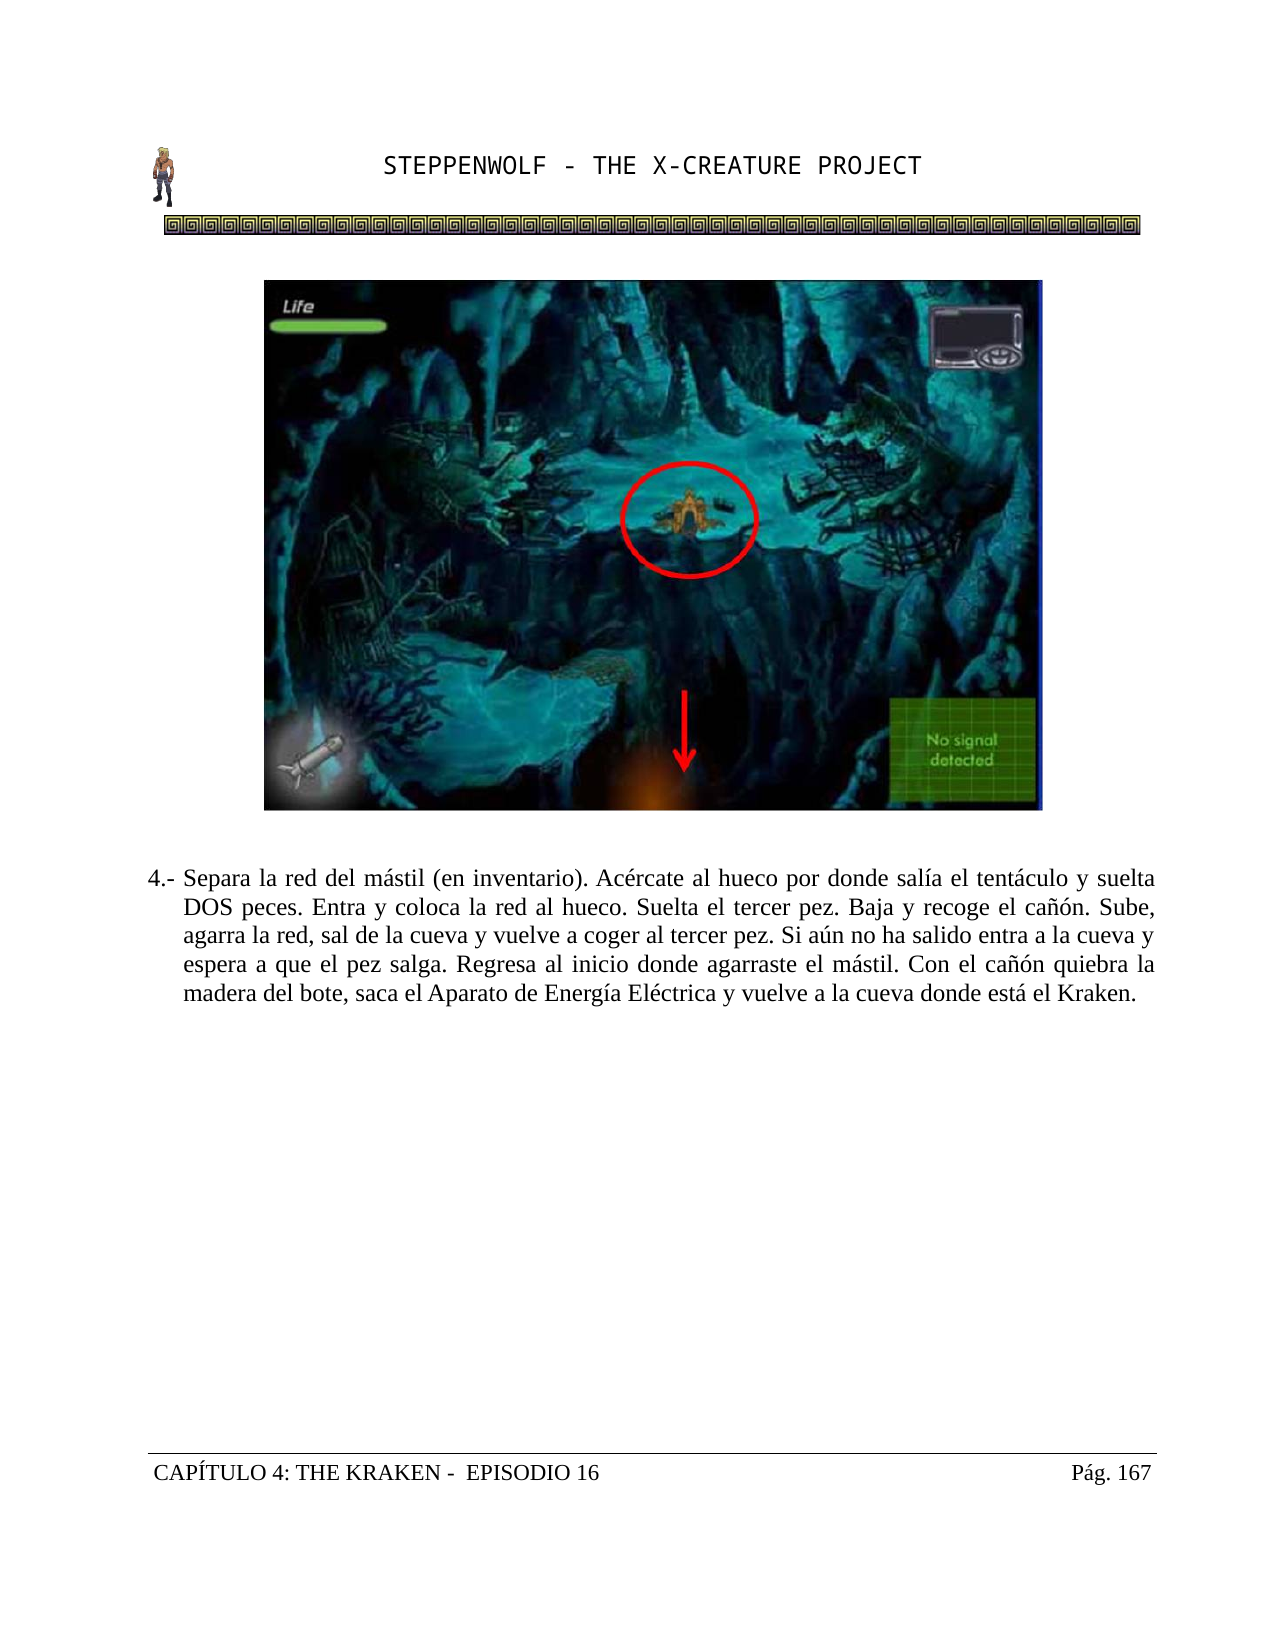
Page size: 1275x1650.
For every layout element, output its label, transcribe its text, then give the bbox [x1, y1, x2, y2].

picture [263, 279, 1043, 811]
picture [147, 147, 181, 207]
picture [164, 215, 1141, 235]
text 4.- Separa la red del mástil (en inventario). Acércate al hueco por donde salía el tentáculo y suelta DOS peces. Entra y coloca la red al hueco. Suelta el tercer pez. Baja y recoge el cañón. Sube, agarra la red, sal de la cueva y vuelve a coger al tercer pez. Si aún no ha salido entra a la cueva y espera a que el pez salga. Regresa al inicio donde agarraste el mástil. Con el cañón quiebra la madera del bote, saca el Aparato de Energía Eléctrica y vuelve a la cueva donde está el Kraken. [148, 863, 1157, 1007]
